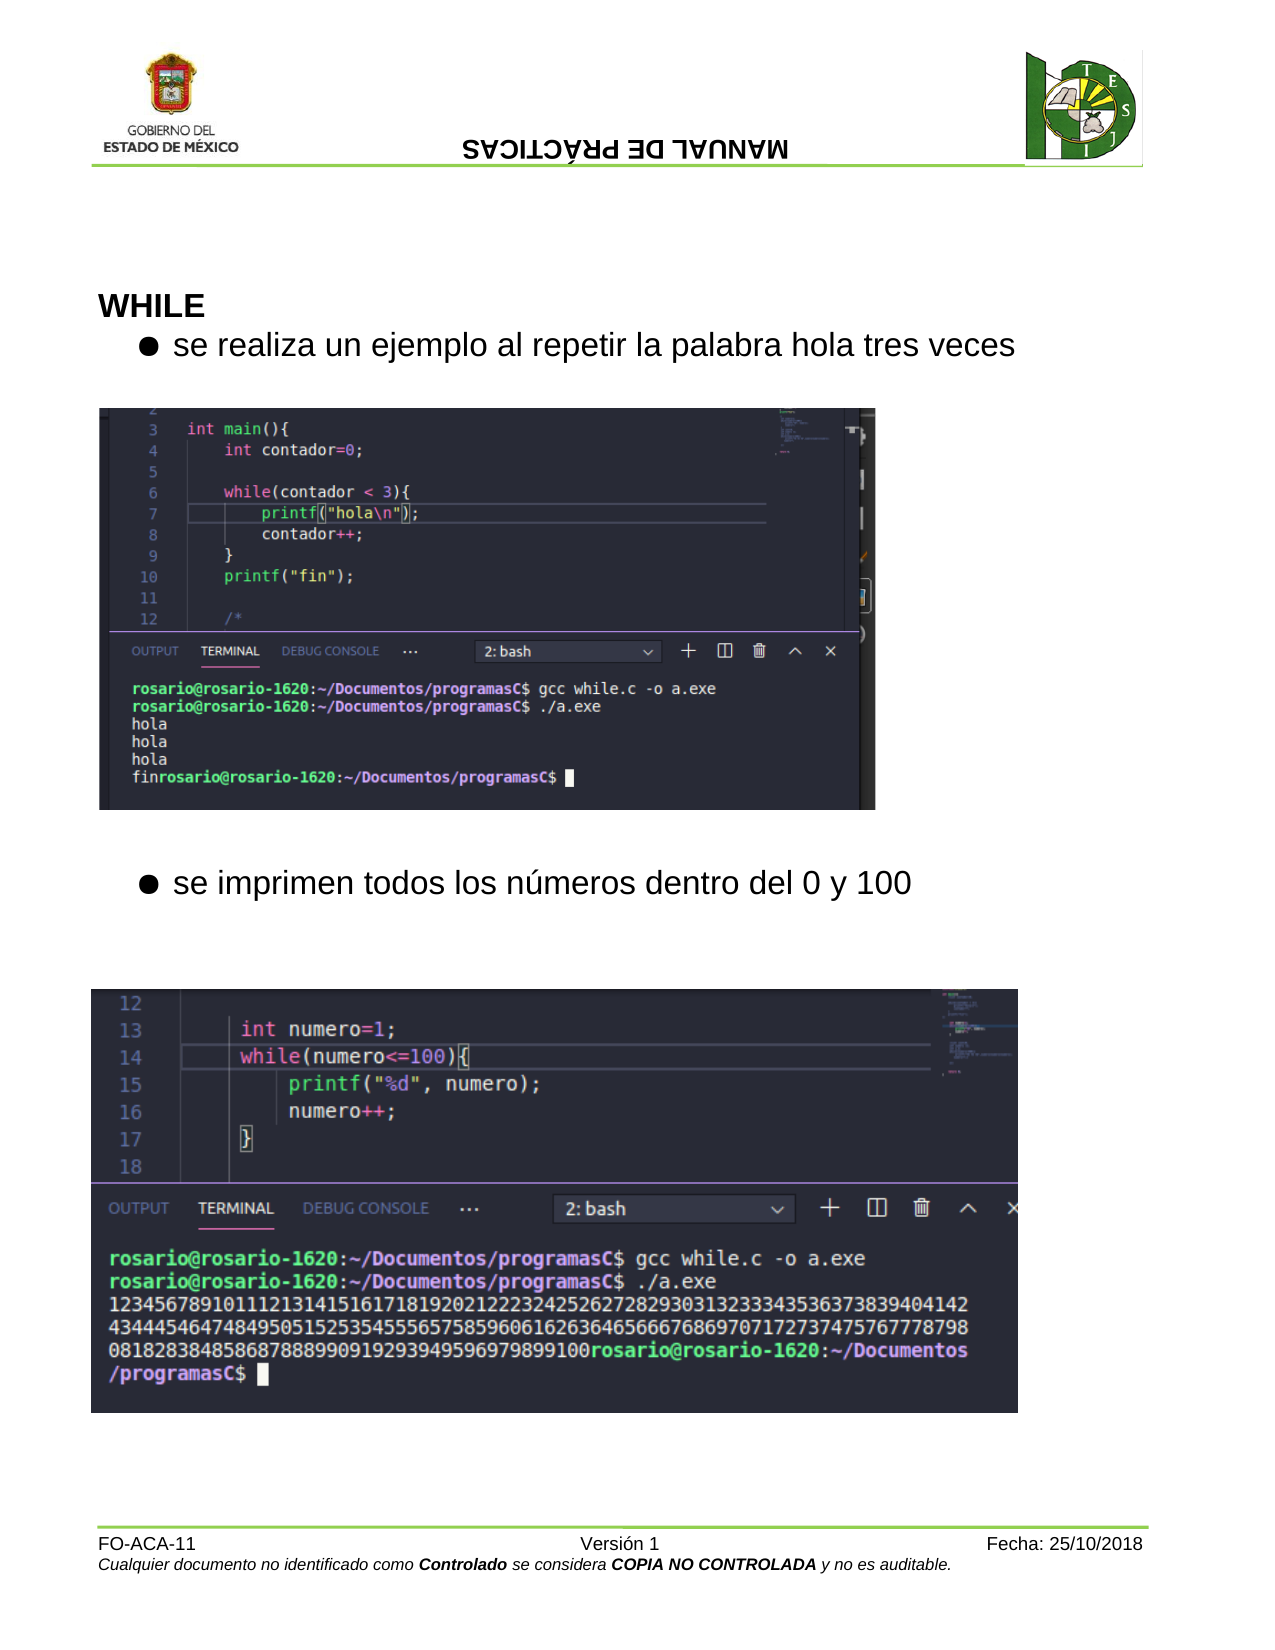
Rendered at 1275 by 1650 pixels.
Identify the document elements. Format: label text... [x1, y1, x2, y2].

picture [848, 989, 1018, 1413]
list se imprimen todos los números dentro del 0 y 100 [135, 863, 1183, 902]
list se realiza un ejemplo al repetir la palabra hola tres veces [135, 325, 1183, 363]
picture [95, 42, 241, 161]
picture [1024, 50, 1143, 166]
text WHILE [98, 286, 1183, 325]
